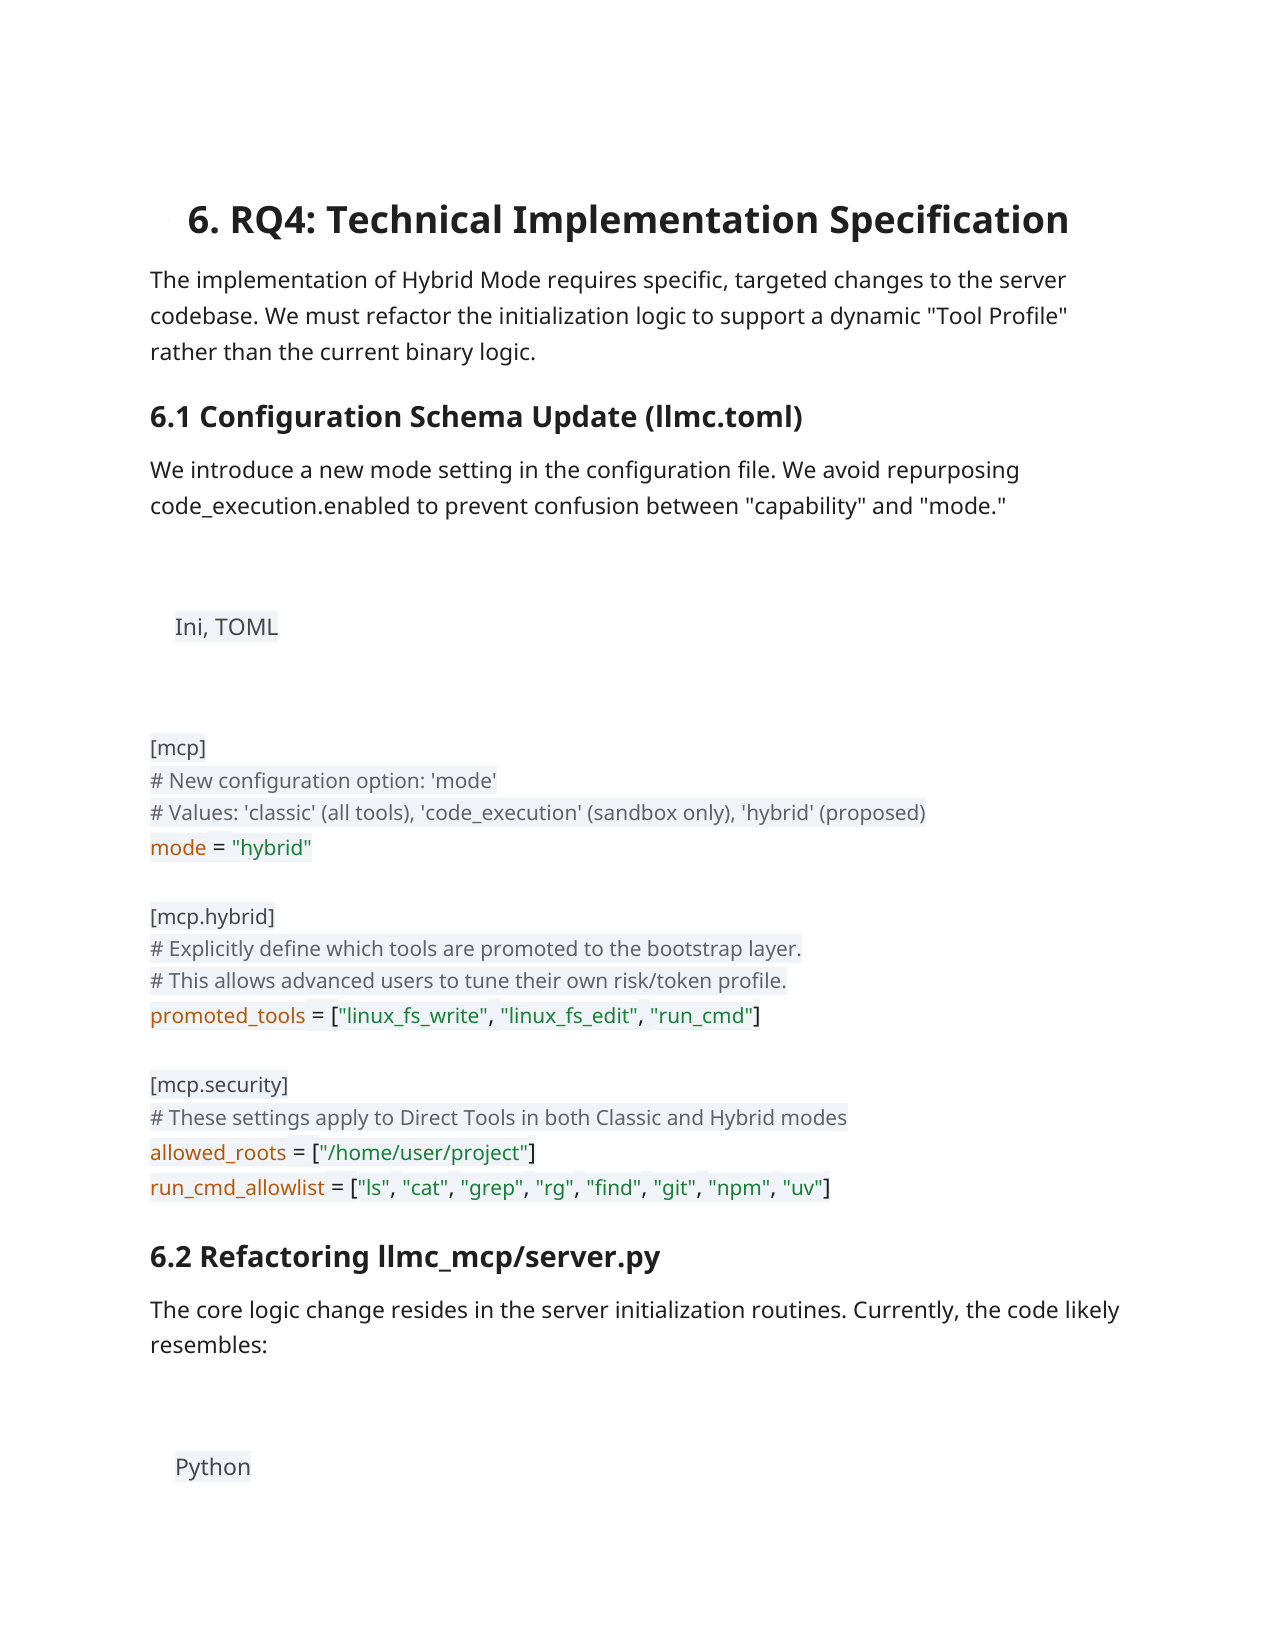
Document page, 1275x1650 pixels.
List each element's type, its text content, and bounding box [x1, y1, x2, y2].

subtitle 6.1 Configuration Schema Update (llmc.toml) [150, 396, 1125, 436]
text [mcp] # New configuration option: 'mode' # Values: 'classic' (all tools), 'code_execution' (sandbox only), 'hybrid' (proposed) mode = "hybrid" [mcp.hybrid] # Explicitly define which tools are promoted to the bootstrap layer. # This allows advanced users to tune their own risk/token profile. promoted_tools = ["linux_fs_write", "linux_fs_edit", "run_cmd"] [mcp.security] # These settings apply to Direct Tools in both Classic and Hybrid modes allowed_roots = ["/home/user/project"] run_cmd_allowlist = ["ls", "cat", "grep", "rg", "find", "git", "npm", "uv"] [150, 733, 1125, 1232]
text Python [175, 1451, 1112, 1482]
text We introduce a new mode setting in the configuration file. We avoid repurposing code_execution.enabled to prevent confusion between "capability" and "mode." [150, 454, 1125, 521]
subtitle 6. RQ4: Technical Implementation Specification [150, 194, 1125, 245]
text The core logic change resides in the server initialization routines. Currently, the code likely resembles: [150, 1294, 1125, 1361]
subtitle 6.2 Refactoring llmc_mcp/server.py [150, 1236, 1125, 1276]
text The implementation of Hybrid Mode requires specific, targeted changes to the server codebase. We must refactor the initialization logic to support a dynamic "Tool Profile" rather than the current binary logic. [150, 264, 1125, 367]
text Ini, TOML [175, 611, 1112, 642]
